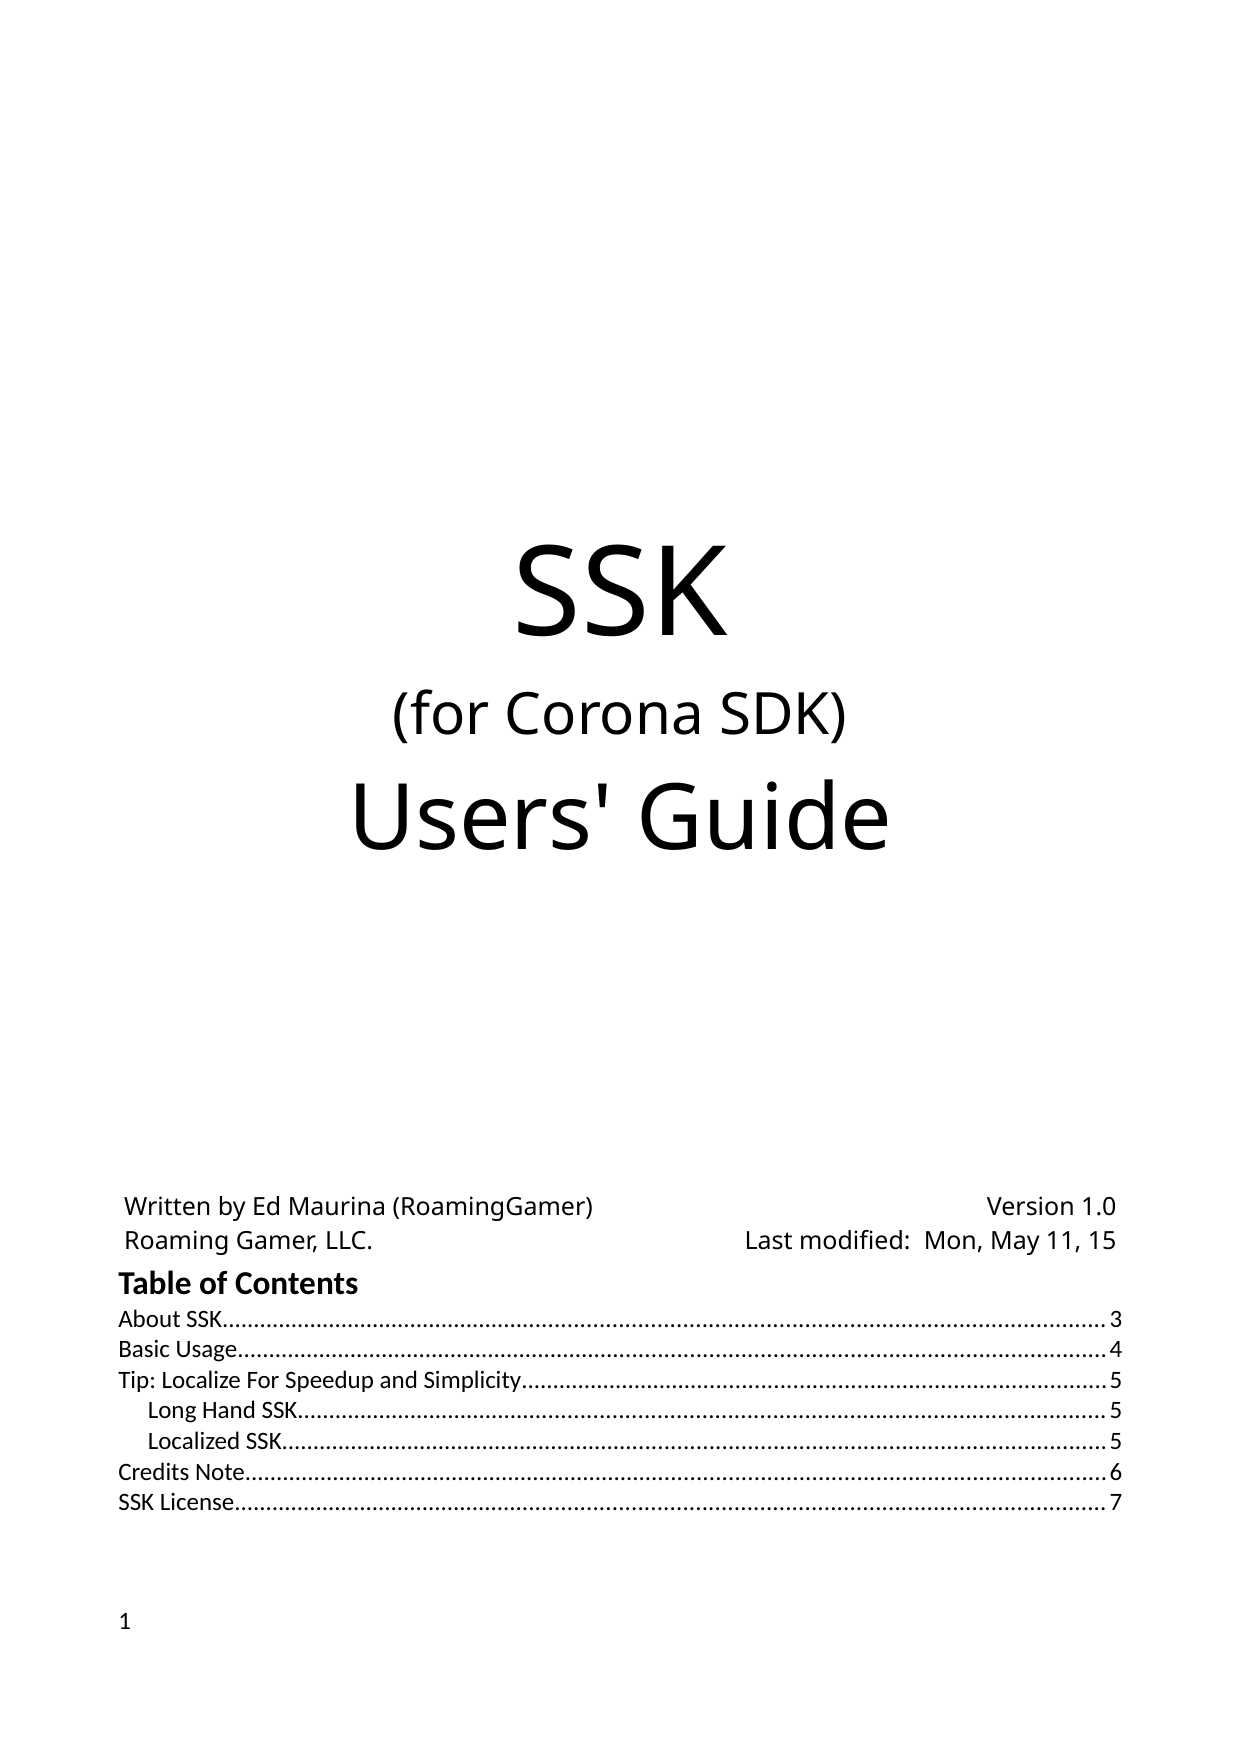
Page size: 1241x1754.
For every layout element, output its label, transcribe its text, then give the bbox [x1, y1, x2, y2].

text SSK License 7 [118, 1486, 1122, 1517]
table_header Written by Ed Maurina (RoamingGamer) Roaming Gamer, LLC. [118, 1183, 620, 1262]
text SSK [118, 502, 1122, 672]
text Long Hand SSK 5 [148, 1395, 1122, 1425]
text Localized SSK 5 [148, 1425, 1122, 1456]
text About SSK 3 [118, 1303, 1122, 1334]
subtitle Table of Contents [118, 1262, 1122, 1303]
text (for Corona SDK) [118, 672, 1122, 751]
text Basic Usage 4 [118, 1334, 1122, 1364]
table_header Version 1.0 Last modified: Mon, May 11, 15 [620, 1183, 1122, 1262]
text Users' Guide [118, 751, 1122, 876]
text Credits Note 6 [118, 1456, 1122, 1486]
text Tip: Localize For Speedup and Simplicity 5 [118, 1364, 1122, 1395]
